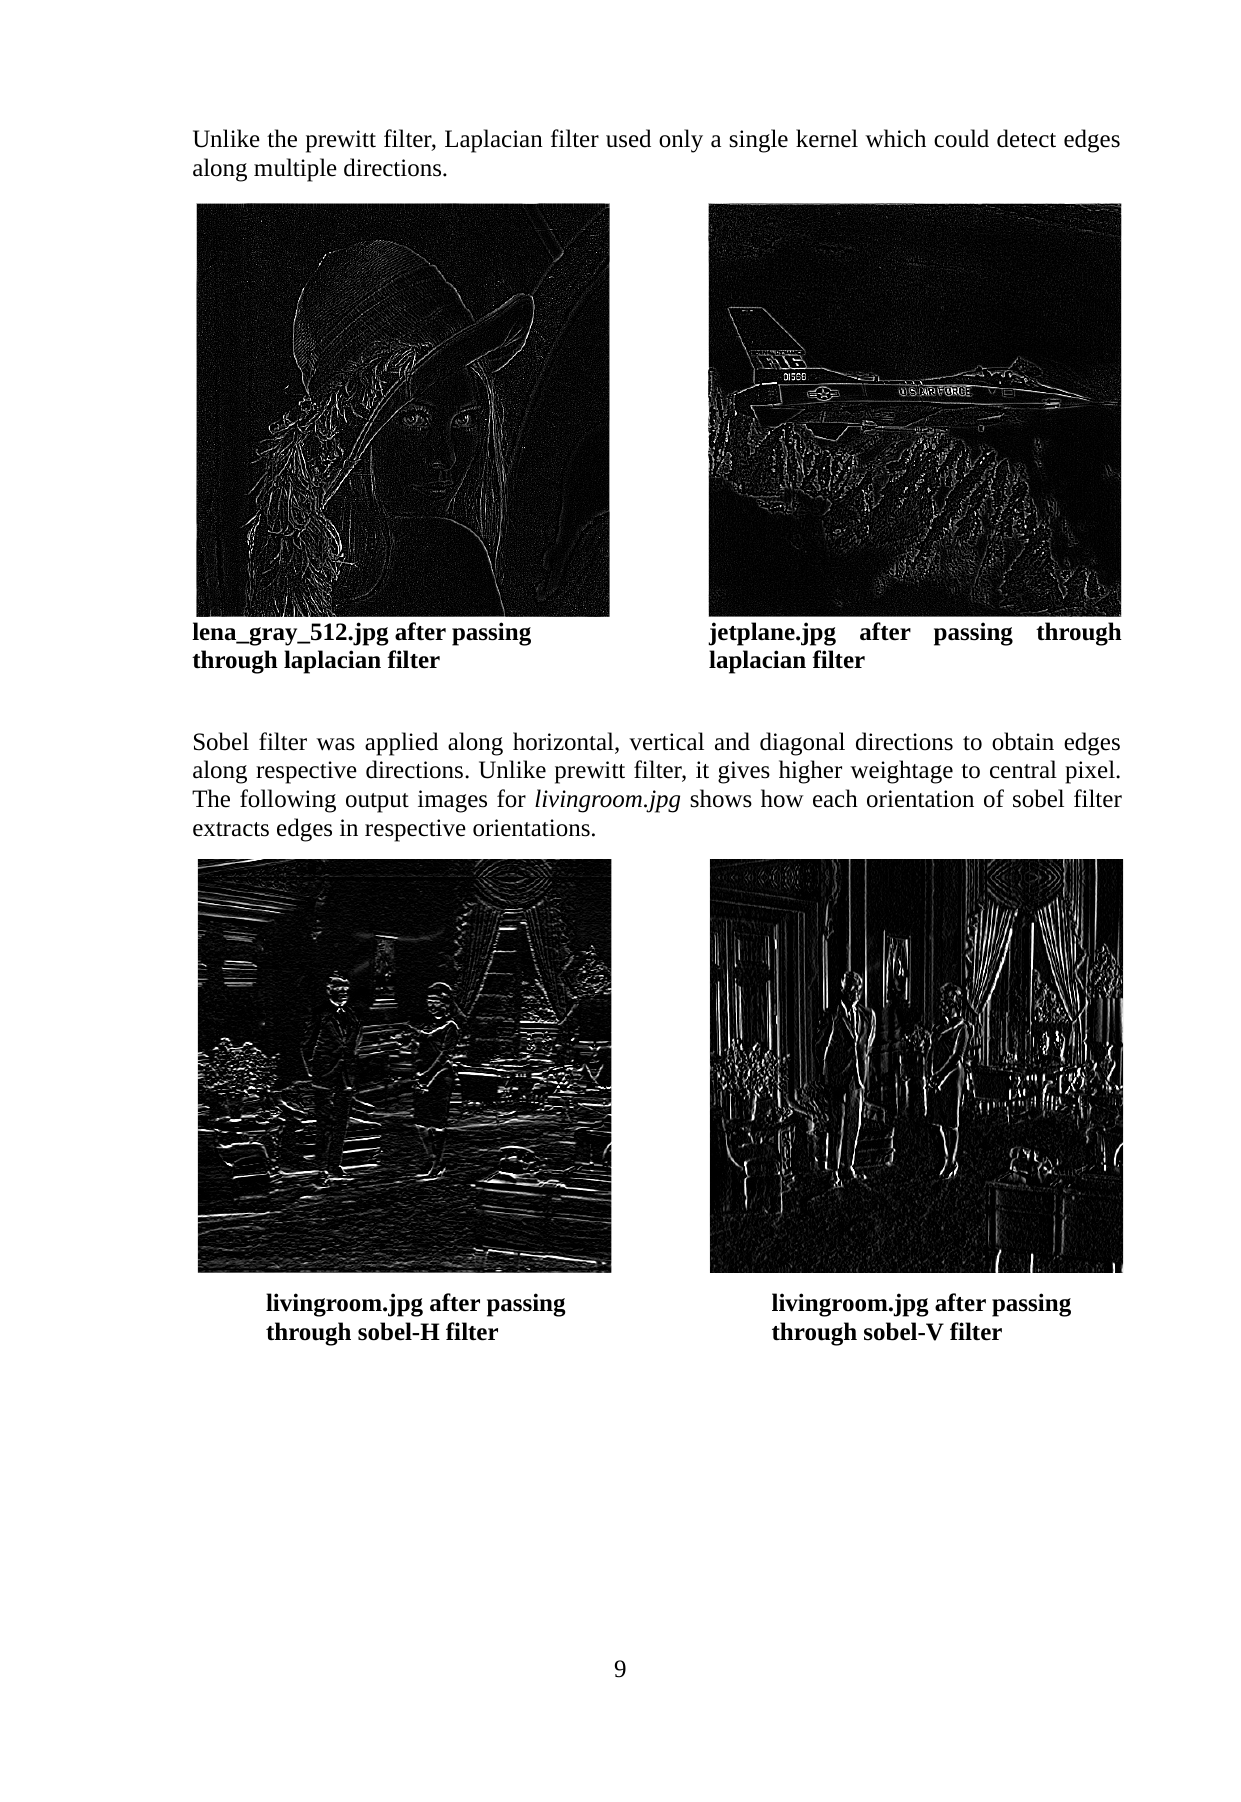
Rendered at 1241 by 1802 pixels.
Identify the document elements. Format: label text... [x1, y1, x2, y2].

picture [197, 859, 612, 1273]
text lena_gray_512.jpg after passing jetplane.jpg after passing through through laplacian filter laplacian filter [192, 600, 1122, 674]
text livingroom.jpg after passing livingroom.jpg after passing through sobel-H filter through sobel-V filter [192, 1260, 1122, 1346]
picture [708, 203, 1122, 617]
picture [196, 203, 610, 617]
text Sobel filter was applied along horizontal, vertical and diagonal directions to obtain edges along respective directions. Unlike prewitt filter, it gives higher weightage to central pixel. The following output images for livingroom.jpg shows how each orientation of sobel filter extracts edges in respective orientations. [192, 727, 1122, 842]
text Unlike the prewitt filter, Laplacian filter used only a single kernel which could detect edges along multiple directions. [192, 124, 1122, 182]
picture [709, 859, 1124, 1273]
